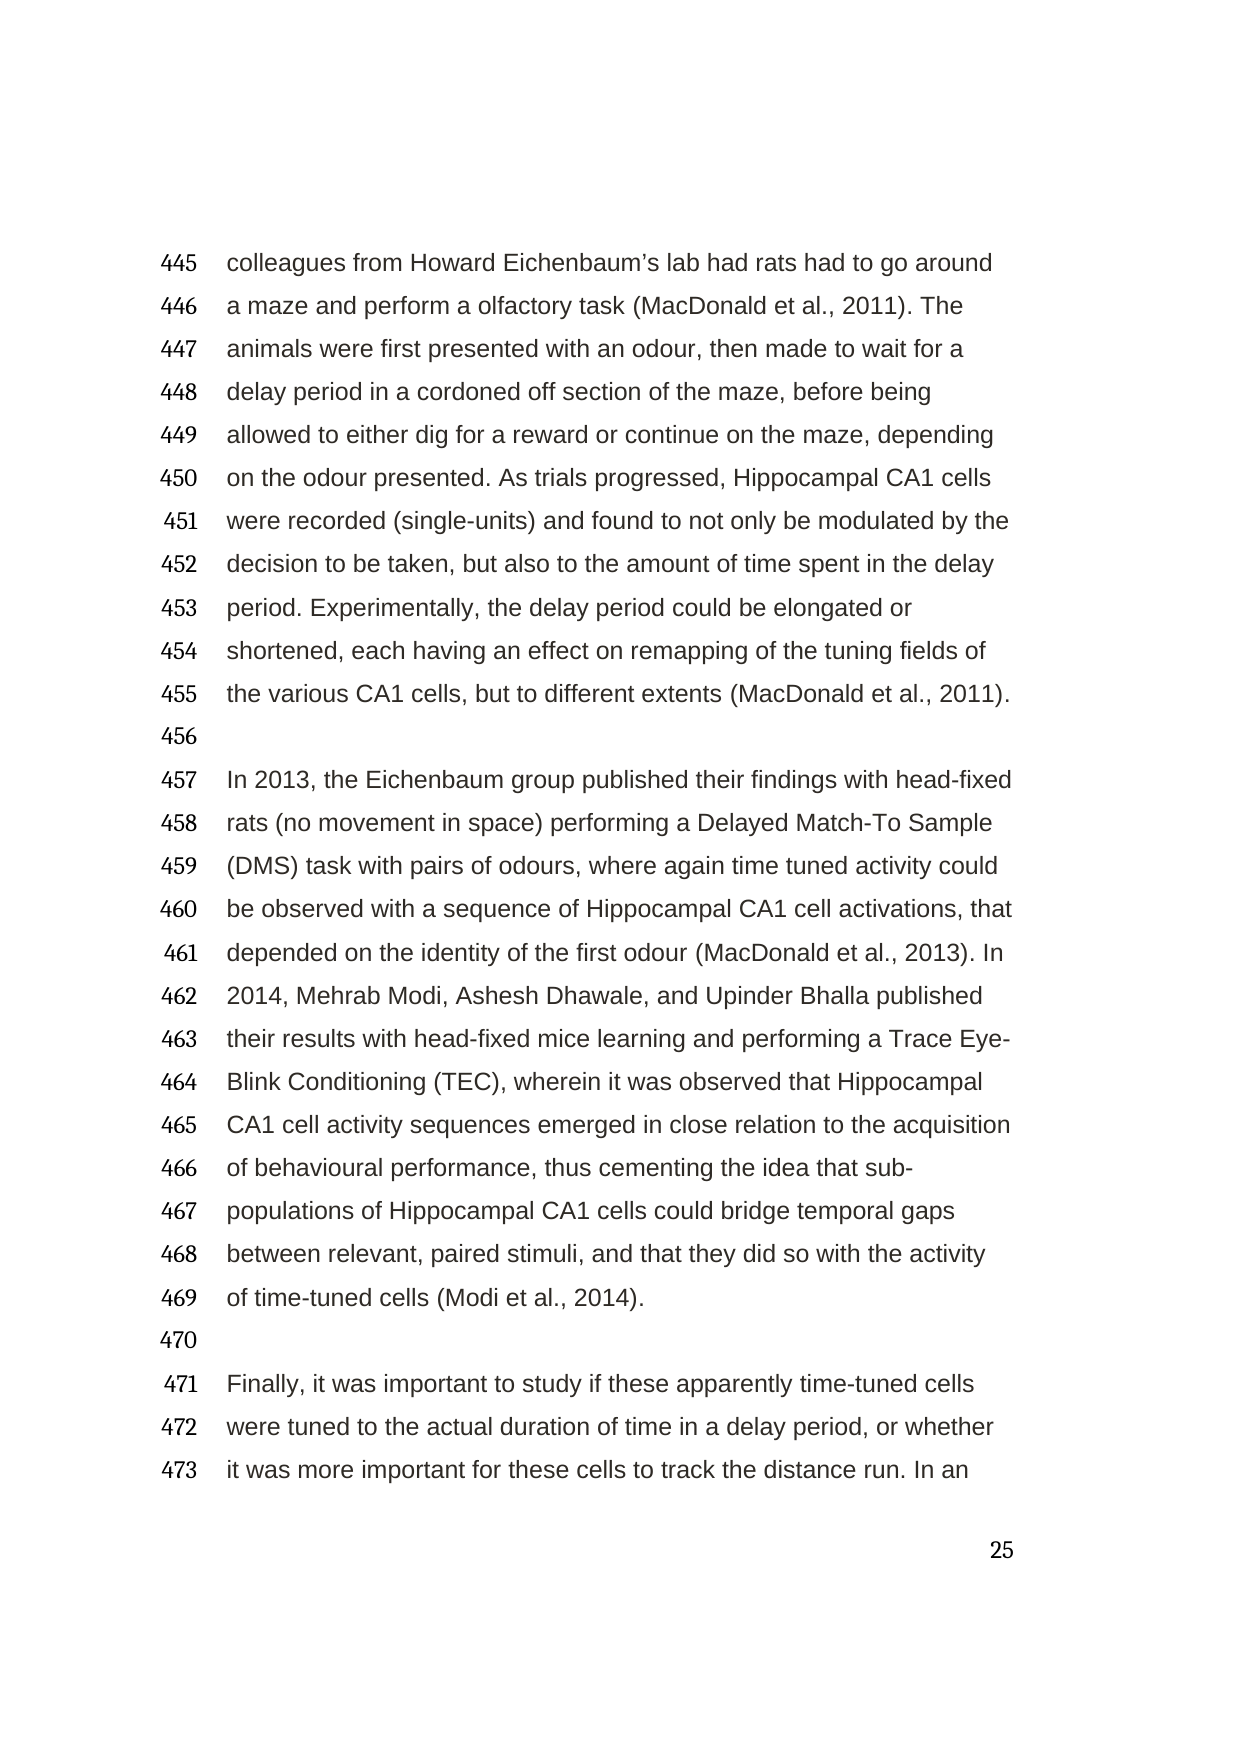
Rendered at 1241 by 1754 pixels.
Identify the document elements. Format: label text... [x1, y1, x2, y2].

text In 2013, the Eichenbaum group published their findings with head-fixed rats (no movement in space) performing a Delayed Match-To Sample (DMS) task with pairs of odours, where again time tuned activity could be observed with a sequence of Hippocampal CA1 cell activations, that depended on the identity of the first odour (MacDonald et al., 2013). In 2014, Mehrab Modi, Ashesh Dhawale, and Upinder Bhalla published their results with head-fixed mice learning and performing a Trace Eye-Blink Conditioning (TEC), wherein it was observed that Hippocampal CA1 cell activity sequences emerged in close relation to the acquisition of behavioural performance, thus cementing the idea that sub-populations of Hippocampal CA1 cells could bridge temporal gaps between relevant, paired stimuli, and that they did so with the activity of time-tuned cells (Modi et al., 2014)⁠. [226, 765, 1014, 1311]
text colleagues from Howard Eichenbaum’s lab had rats had to go around a maze and perform a olfactory task (MacDonald et al., 2011)⁠. The animals were first presented with an odour, then made to wait for a delay period in a cordoned off section of the maze, before being allowed to either dig for a reward or continue on the maze, depending on the odour presented. As trials progressed, Hippocampal CA1 cells were recorded (single-units) and found to not only be modulated by the decision to be taken, but also to the amount of time spent in the delay period. Experimentally, the delay period could be elongated or shortened, each having an effect on remapping of the tuning fields of the various CA1 cells, but to different extents (MacDonald et al., 2011)⁠. [226, 248, 1014, 708]
text Finally, it was important to study if these apparently time-tuned cells were tuned to the actual duration of time in a delay period, or whether it was more important for these cells to track the distance run. In an [226, 1369, 1014, 1484]
